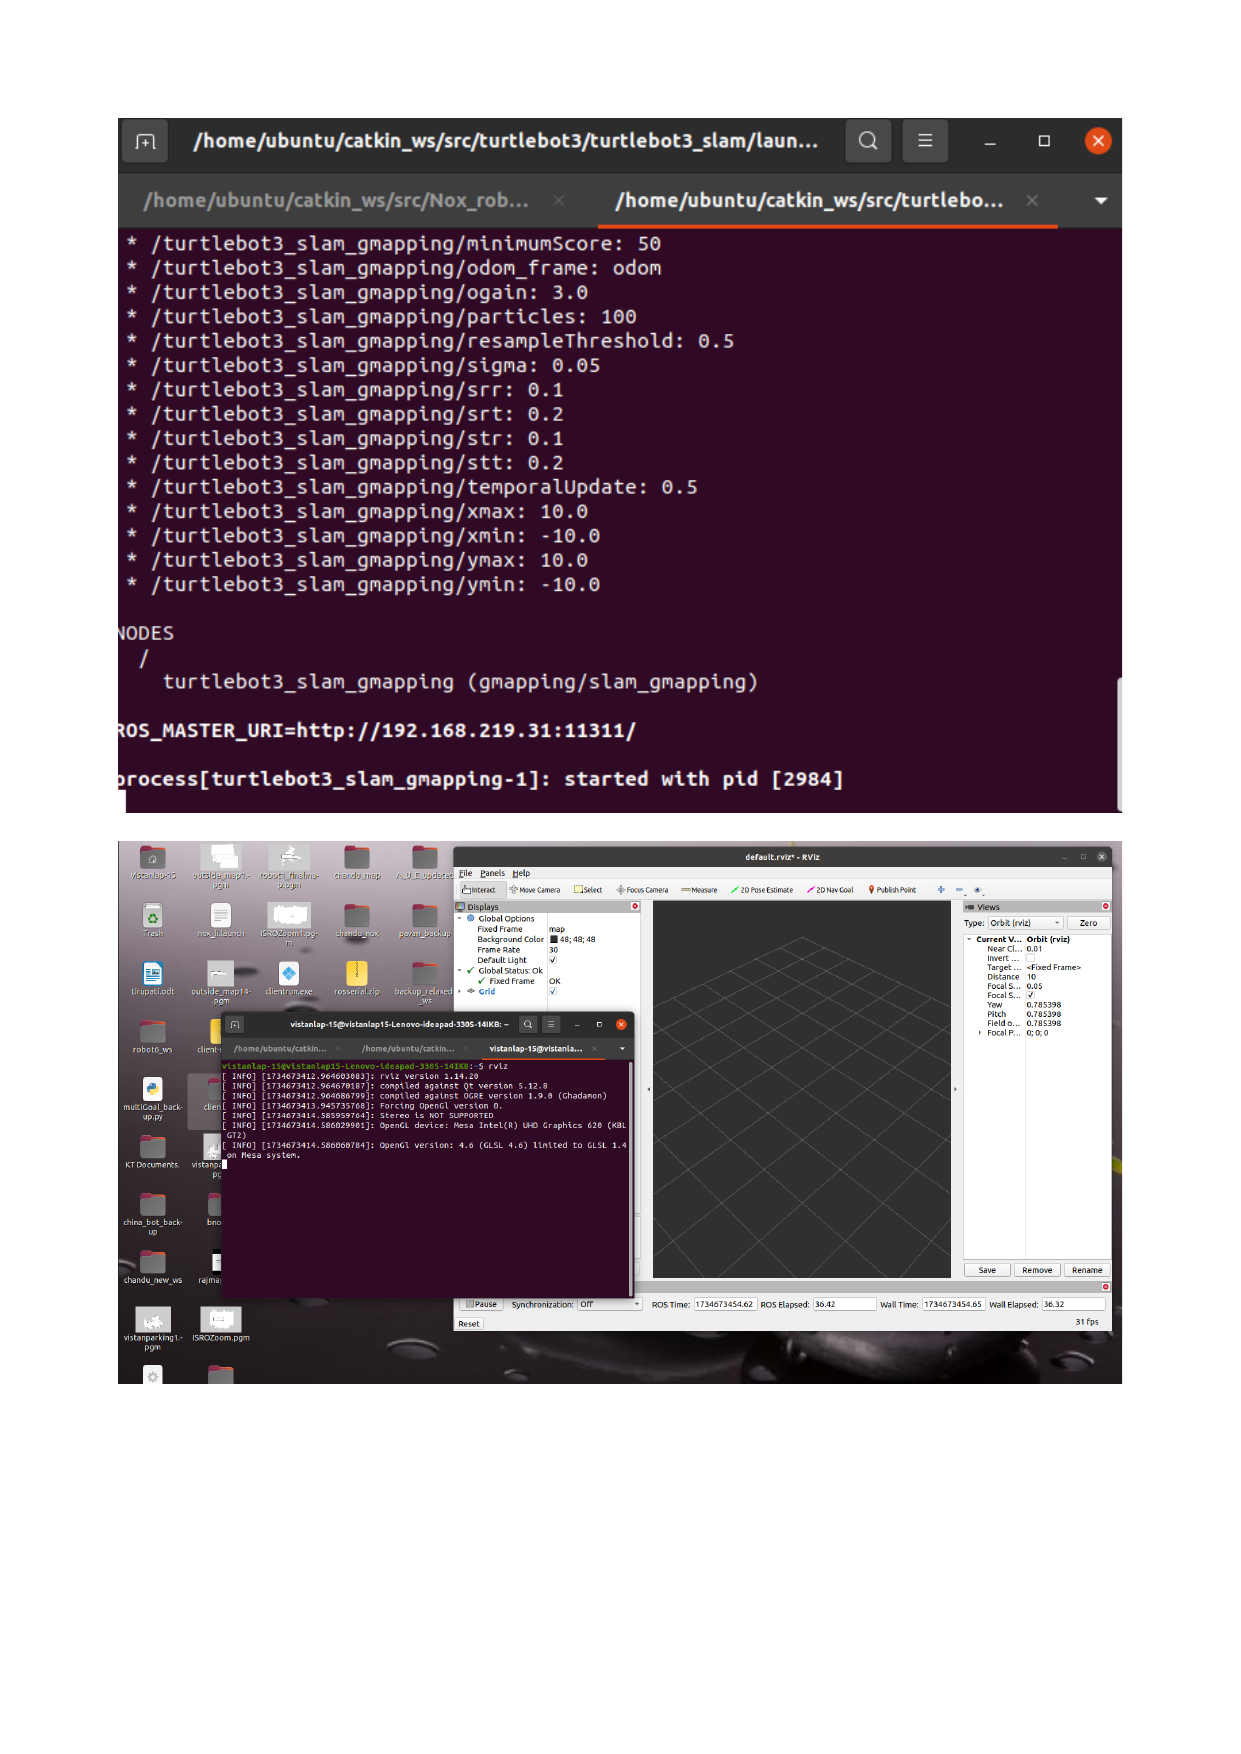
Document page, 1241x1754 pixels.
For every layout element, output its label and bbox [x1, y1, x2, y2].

picture [118, 841, 1123, 1384]
picture [118, 118, 1123, 813]
